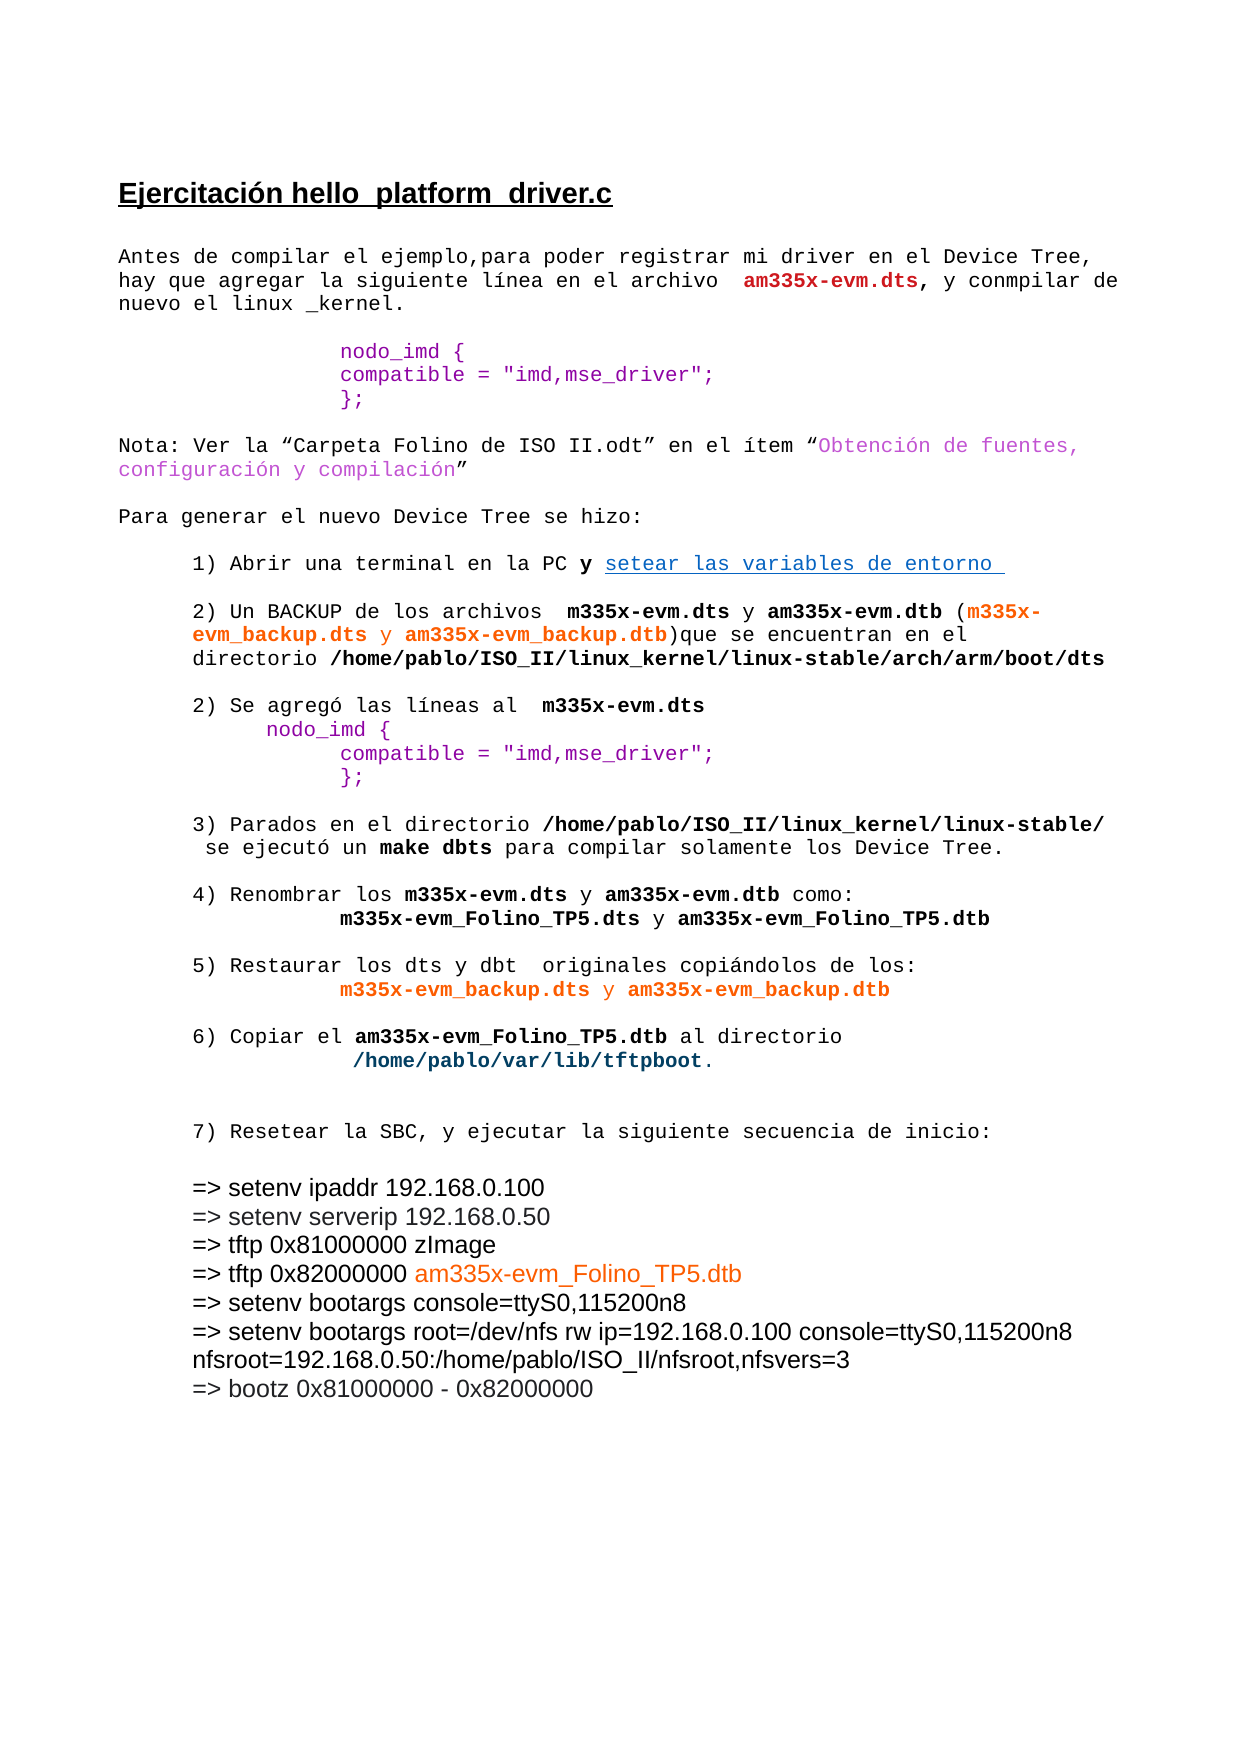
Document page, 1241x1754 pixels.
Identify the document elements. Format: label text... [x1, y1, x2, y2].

text nodo_imd { [340, 341, 1122, 364]
text nodo_imd { [266, 719, 1122, 743]
text 2) Se agregó las líneas al m335x-evm.dts [118, 695, 1122, 719]
text Antes de compilar el ejemplo,para poder registrar mi driver en el Device Tree, hay que agregar la siguiente línea en el archivo am335x-evm.dts, y conmpilar de nuevo el linux _kernel. [118, 246, 1122, 317]
text 7) Resetear la SBC, y ejecutar la siguiente secuencia de inicio: [118, 1121, 1122, 1144]
text 4) Renombrar los m335x-evm.dts y am335x-evm.dtb como: [118, 884, 1122, 908]
text 5) Restaurar los dts y dbt originales copiándolos de los: [118, 955, 1122, 979]
text compatible = "imd,mse_driver"; [266, 743, 1122, 766]
text 3) Parados en el directorio /home/pablo/ISO_II/linux_kernel/linux-stable/ [118, 813, 1122, 837]
text => setenv ipaddr 192.168.0.100 [192, 1173, 1122, 1202]
text m335x-evm_backup.dts y am335x-evm_backup.dtb [118, 979, 1122, 1003]
text 2) Un BACKUP de los archivos m335x-evm.dts y am335x-evm.dtb (m335x- evm_backup.dts y am335x-evm_backup.dtb)que se encuentran en el directorio /home/pablo/ISO_II/linux_kernel/linux-stable/arch/arm/boot/dts [118, 601, 1122, 672]
text 1) Abrir una terminal en la PC y setear las variables de entorno [118, 553, 1122, 577]
text Nota: Ver la “Carpeta Folino de ISO II.odt” en el ítem “Obtención de fuentes, configuración y compilación” [118, 435, 1122, 482]
text Para generar el nuevo Device Tree se hizo: [118, 506, 1122, 530]
text => bootz 0x81000000 - 0x82000000 [118, 1374, 1122, 1403]
text 6) Copiar el am335x-evm_Folino_TP5.dtb al directorio [118, 1026, 1122, 1050]
text compatible = "imd,mse_driver"; [340, 364, 1122, 388]
text => setenv bootargs root=/dev/nfs rw ip=192.168.0.100 console=ttyS0,115200n8 nfsroot=192.168.0.50:/home/pablo/ISO_II/nfsroot,nfsvers=3 [192, 1317, 1122, 1374]
text => setenv serverip 192.168.0.50 [192, 1202, 1122, 1230]
text se ejecutó un make dbts para compilar solamente los Device Tree. [118, 837, 1122, 861]
text }; [118, 766, 1122, 790]
subtitle Ejercitación hello_platform_driver.c [118, 176, 1122, 210]
text /home/pablo/var/lib/tftpboot. [118, 1050, 1122, 1074]
text => setenv bootargs console=ttyS0,115200n8 [192, 1288, 1122, 1317]
text => tftp 0x81000000 zImage [192, 1230, 1122, 1259]
text }; [340, 388, 1122, 412]
text => tftp 0x82000000 am335x-evm_Folino_TP5.dtb [192, 1259, 1122, 1288]
text m335x-evm_Folino_TP5.dts y am335x-evm_Folino_TP5.dtb [118, 908, 1122, 932]
